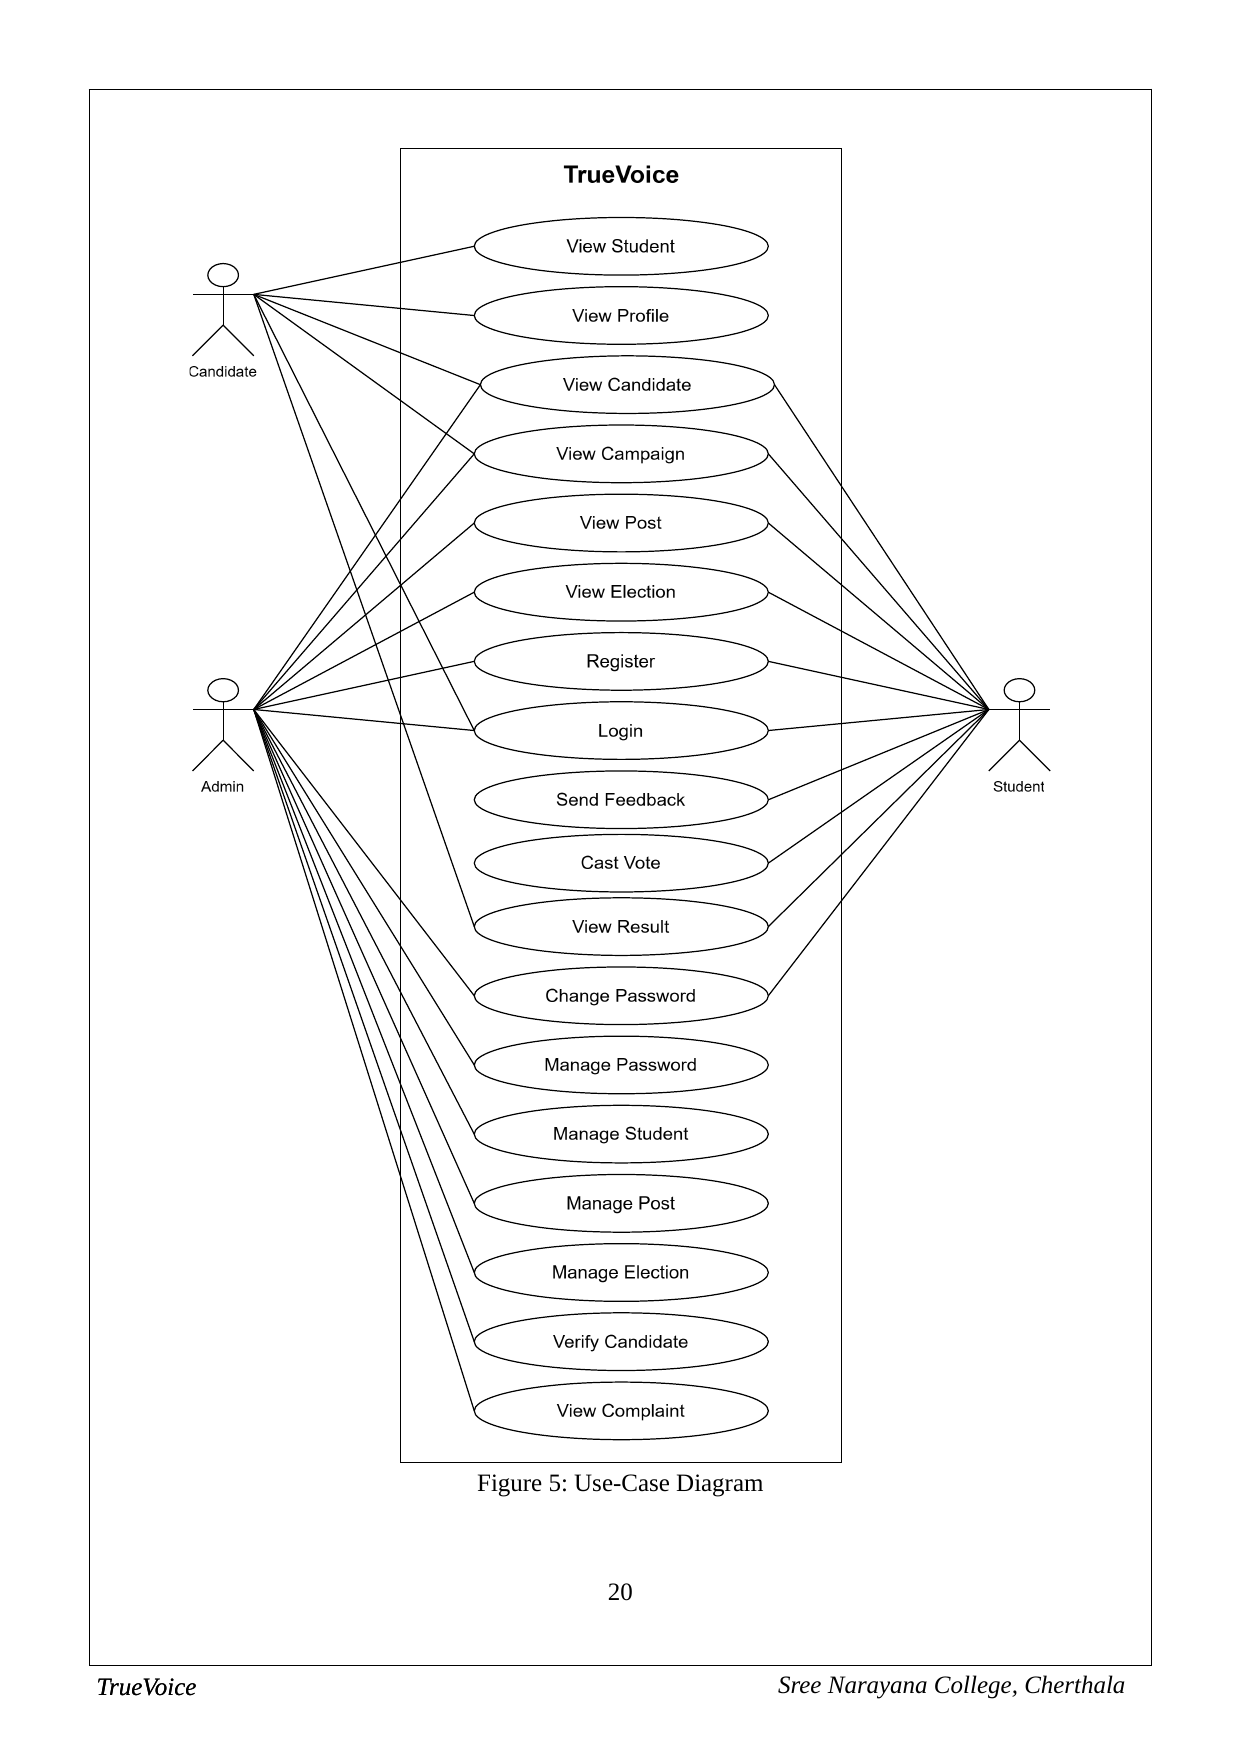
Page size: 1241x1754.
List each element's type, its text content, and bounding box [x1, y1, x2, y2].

text Figure 5: Use-Case Diagram [148, 148, 1092, 1496]
